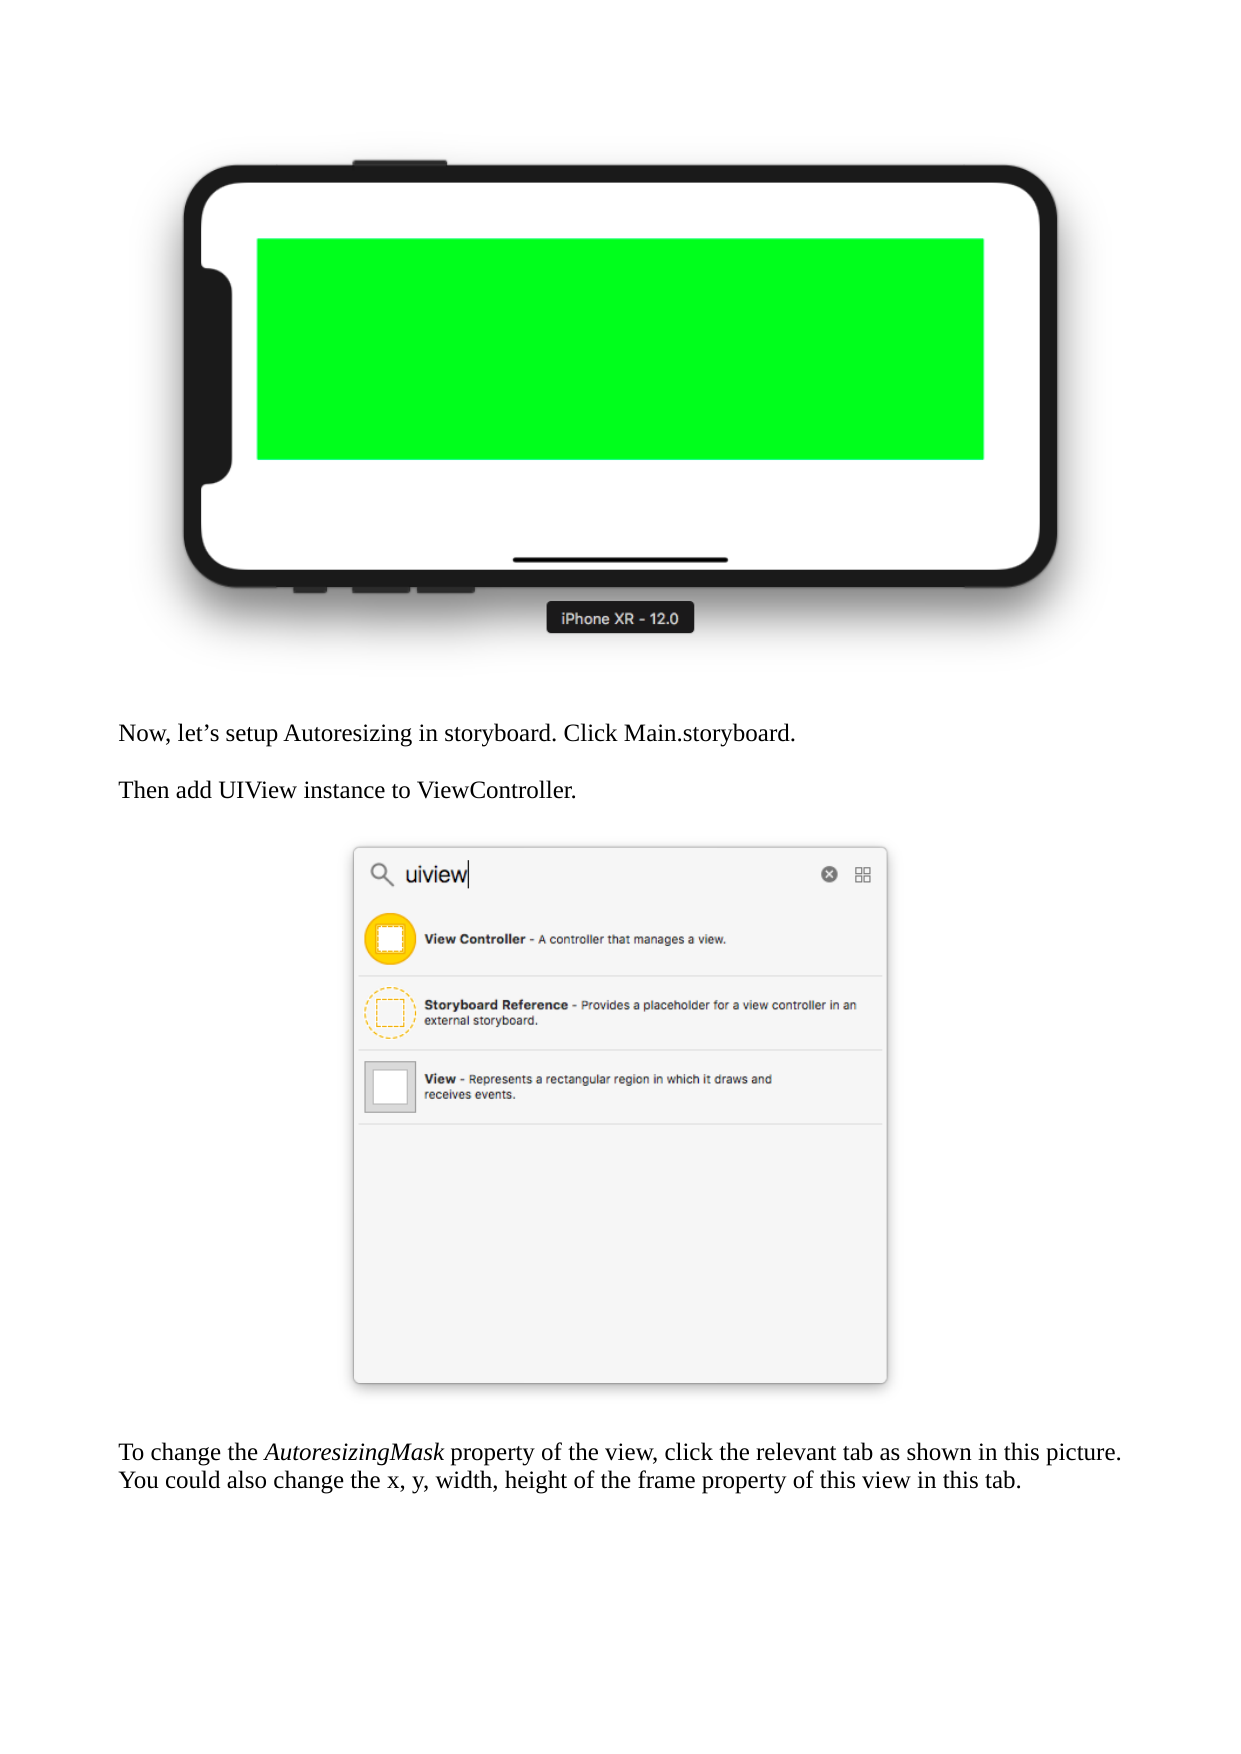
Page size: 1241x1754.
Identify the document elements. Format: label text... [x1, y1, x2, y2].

picture [118, 118, 1123, 690]
text Now, let’s setup Autoresizing in storyboard. Click Main.storyboard. [118, 718, 1122, 747]
text To change the AutoresizingMask property of the view, click the relevant tab as shown in this picture. You could also change the x, y, width, height of the frame property of this view in this tab. [118, 1437, 1122, 1494]
text Then add UIView instance to ViewController. [118, 776, 1122, 804]
picture [334, 833, 907, 1408]
